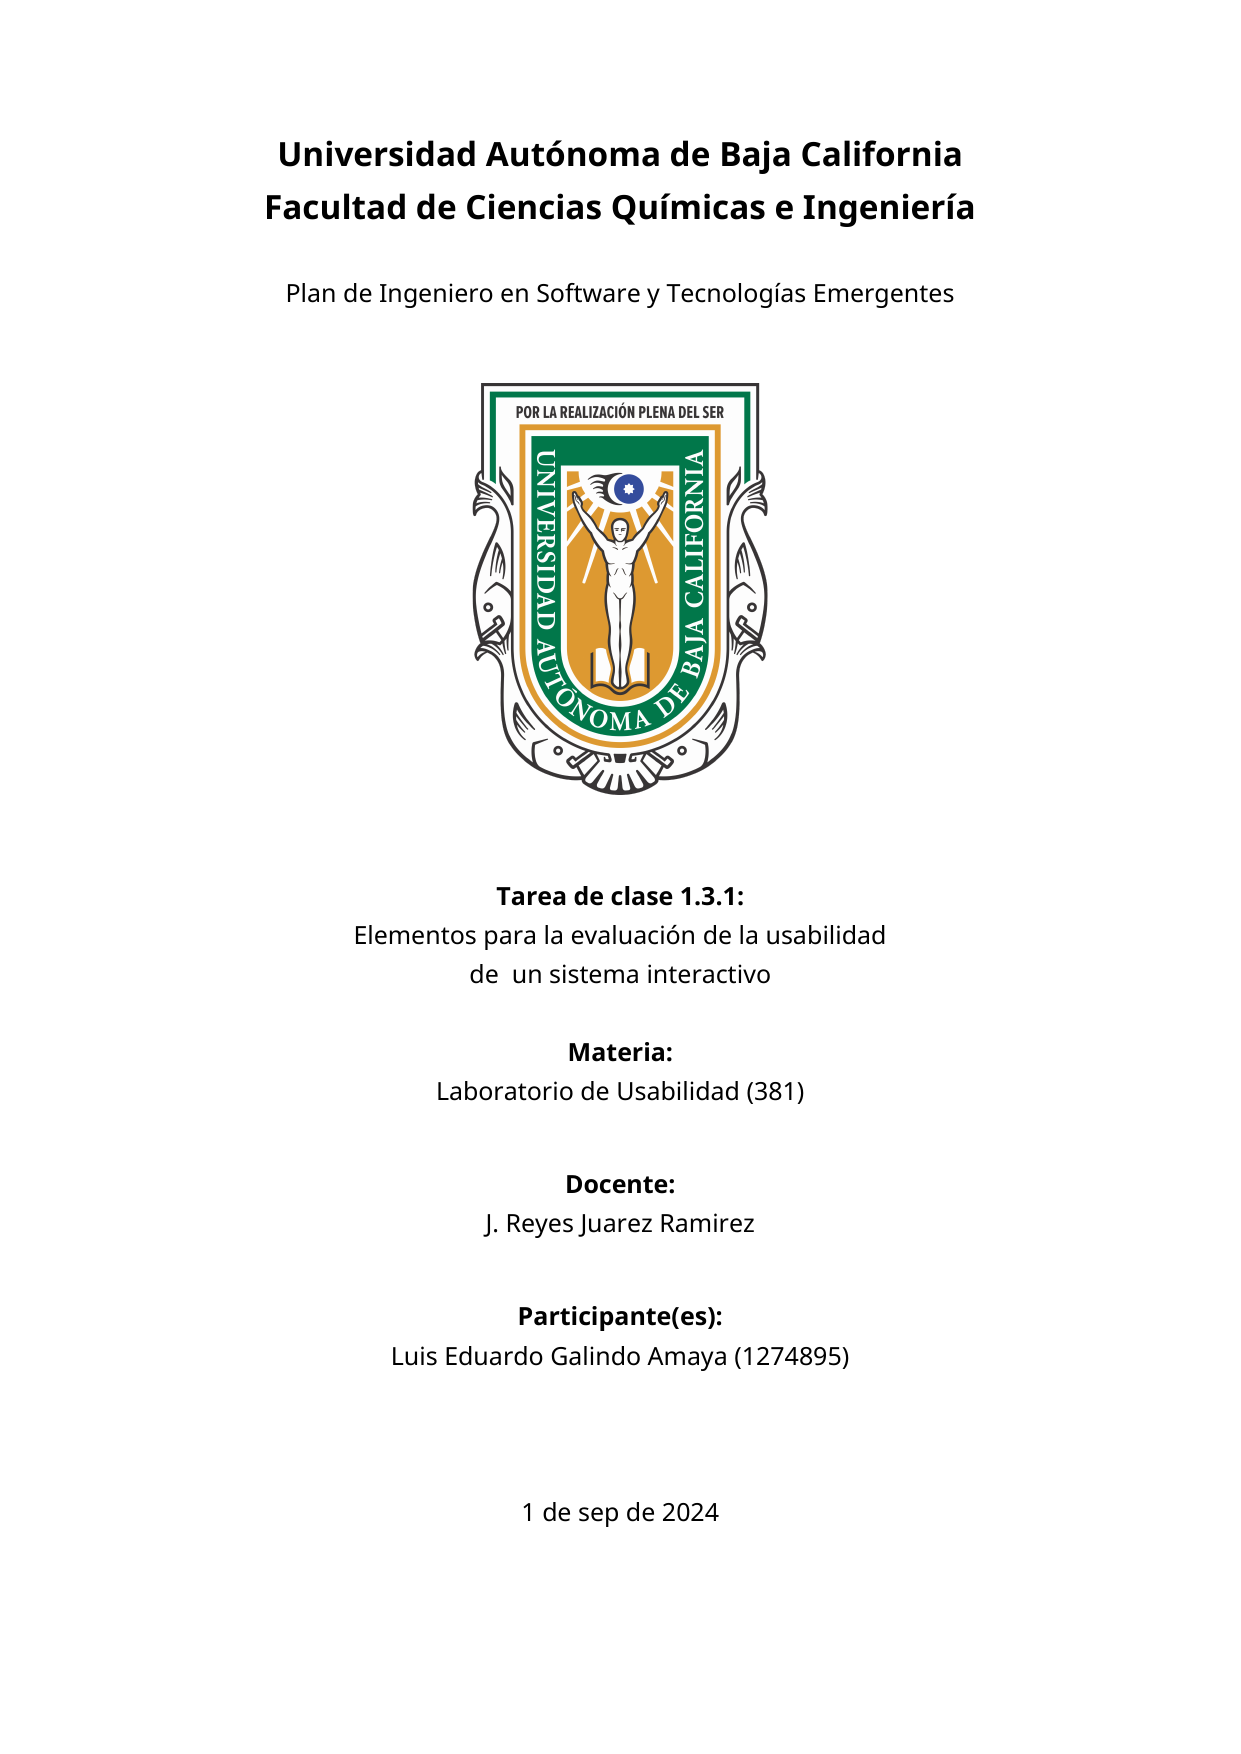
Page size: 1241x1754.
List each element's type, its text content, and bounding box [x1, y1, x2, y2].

text Luis Eduardo Galindo Amaya (1274895) [150, 1338, 1090, 1372]
text Docente: [150, 1167, 1090, 1201]
picture [472, 383, 768, 795]
text Elementos para la evaluación de la usabilidad [150, 917, 1090, 951]
text Laboratorio de Usabilidad (381) [150, 1074, 1090, 1108]
text Participante(es): [150, 1299, 1090, 1333]
text de un sistema interactivo [150, 957, 1090, 991]
text Tarea de clase 1.3.1: [150, 878, 1090, 912]
text Materia: [150, 1035, 1090, 1069]
text J. Reyes Juarez Ramirez [150, 1206, 1090, 1240]
text 1 de sep de 2024 [150, 1495, 1090, 1529]
